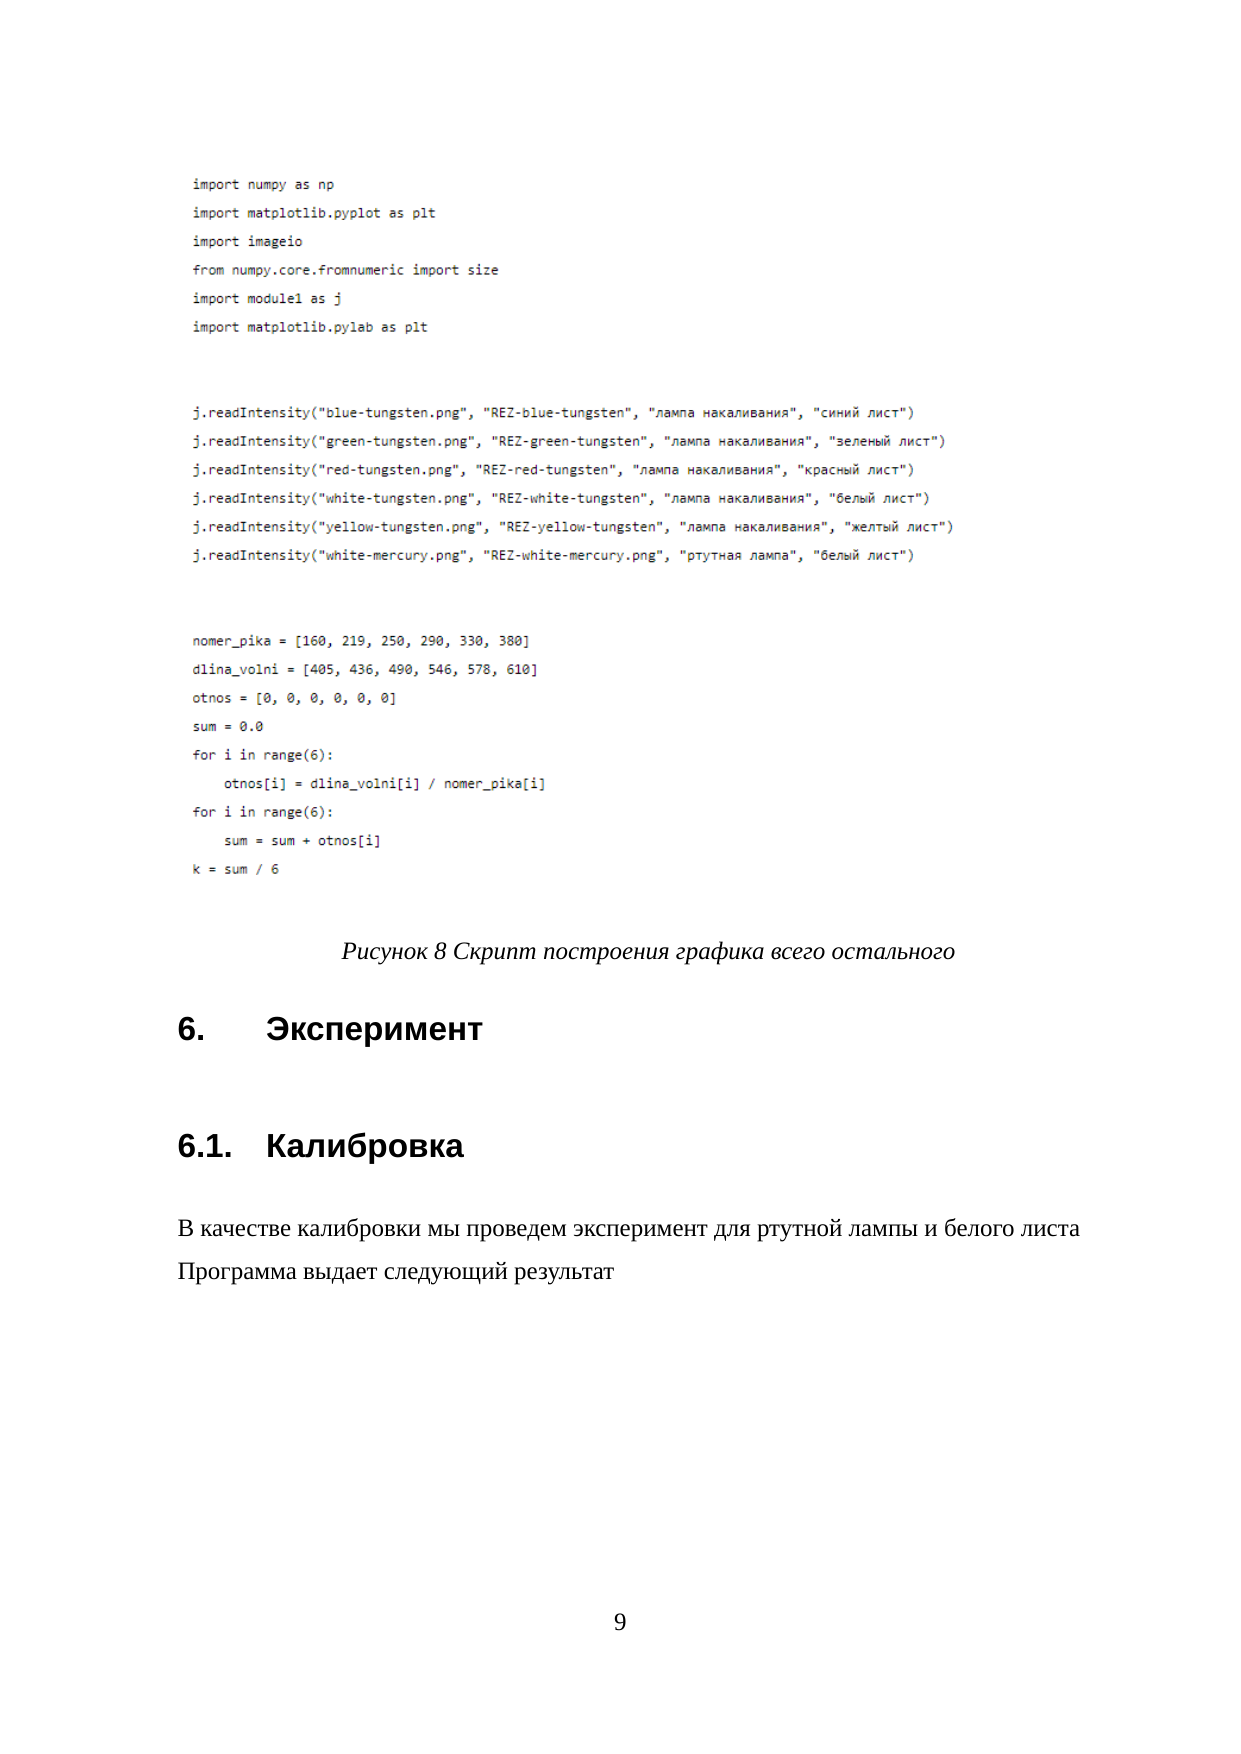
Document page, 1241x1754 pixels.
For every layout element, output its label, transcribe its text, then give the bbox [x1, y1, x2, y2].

subtitle Калибровка [118, 1126, 1122, 1164]
text Программа выдает следующий результат [118, 1256, 1122, 1284]
text Рисунок 8 Скрипт построения графика всего остального [118, 936, 1122, 965]
subtitle Эксперимент [118, 1009, 1122, 1047]
text В качестве калибровки мы проведем эксперимент для ртутной лампы и белого листа [118, 1213, 1122, 1241]
picture [192, 176, 1108, 913]
